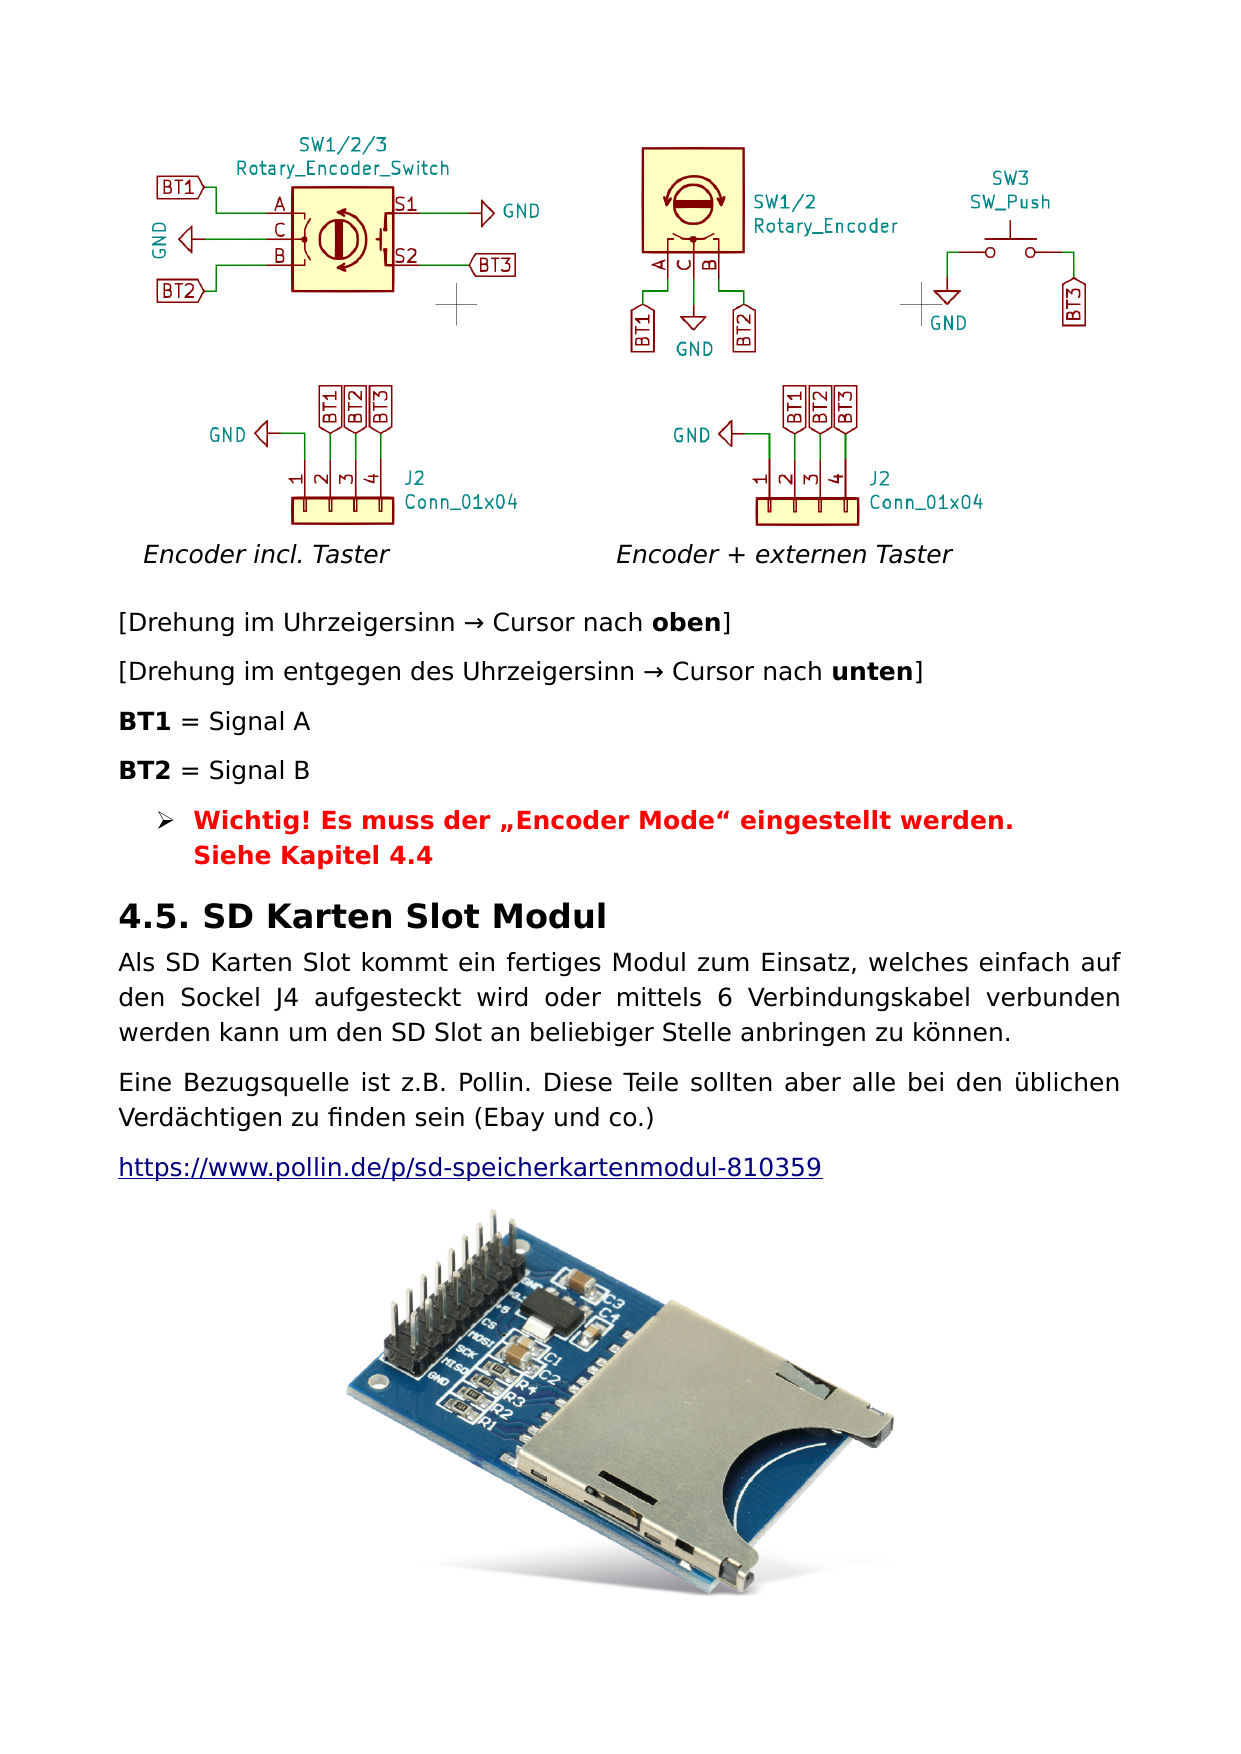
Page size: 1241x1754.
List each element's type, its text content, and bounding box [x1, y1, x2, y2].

text Eine Bezugsquelle ist z.B. Pollin. Diese Teile sollten aber alle bei den üblichen Verdächtigen zu finden sein (Ebay und co.) [118, 1068, 1122, 1132]
picture [143, 130, 550, 534]
text Encoder + externen Taster [616, 534, 1097, 569]
text [Drehung im Uhrzeigersinn → Cursor nach oben] [118, 608, 1122, 637]
text BT1 = Signal A [118, 707, 1122, 736]
list Siehe Kapitel 4.4 [156, 841, 1122, 870]
list Wichtig! Es muss der „Encoder Mode“ eingestellt werden. [156, 806, 1122, 835]
picture [616, 134, 1098, 534]
text Als SD Karten Slot kommt ein fertiges Modul zum Einsatz, welches einfach auf den Sockel J4 aufgesteckt wird oder mittels 6 Verbindungskabel verbunden werden kann um den SD Slot an beliebiger Stelle anbringen zu können. [118, 948, 1122, 1048]
text Encoder incl. Taster [143, 534, 550, 569]
text [Drehung im entgegen des Uhrzeigersinn → Cursor nach unten] [118, 657, 1122, 687]
picture [338, 1202, 902, 1604]
text https://www.pollin.de/p/sd-speicherkartenmodul-810359 [118, 1153, 1122, 1182]
text BT2 = Signal B [118, 757, 1122, 786]
subtitle SD Karten Slot Modul [118, 897, 1122, 936]
